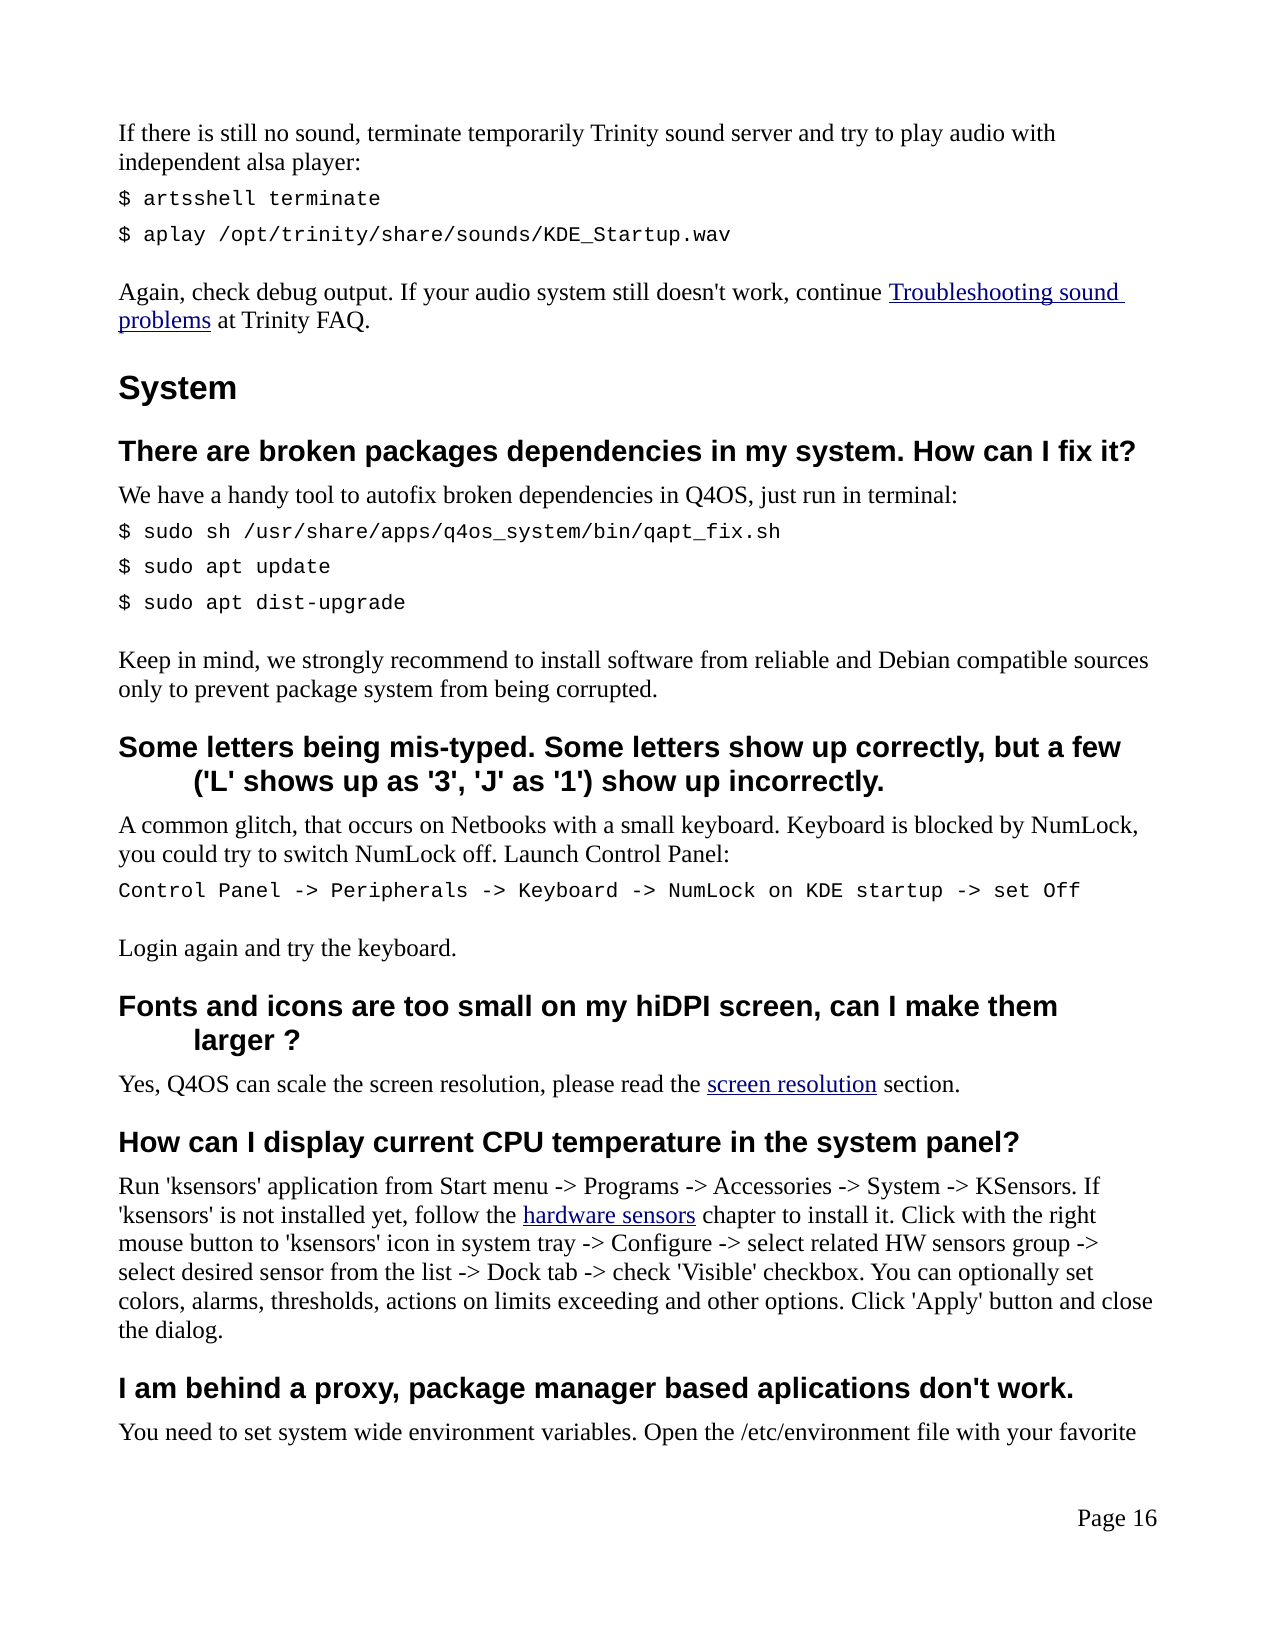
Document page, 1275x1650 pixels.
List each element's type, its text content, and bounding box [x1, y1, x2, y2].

text Keep in mind, we strongly recommend to install software from reliable and Debian compatible sources only to prevent package system from being corrupted. [118, 645, 1157, 703]
text $ sudo sh /usr/share/apps/q4os_system/bin/qapt_fix.sh [118, 521, 1157, 544]
subtitle Some letters being mis-typed. Some letters show up correctly, but a few ('L' shows up as '3', 'J' as '1') show up incorrectly. [118, 730, 1157, 797]
text $ sudo apt dist-upgrade [118, 592, 1157, 616]
text Run 'ksensors' application from Start menu -> Programs -> Accessories -> System -> KSensors. If 'ksensors' is not installed yet, follow the hardware sensors chapter to install it. Click with the right mouse button to 'ksensors' icon in system tray -> Configure -> select related HW sensors group -> select desired sensor from the list -> Dock tab -> check 'Visible' checkbox. You can optionally set colors, alarms, thresholds, actions on limits exceeding and other options. Click 'Apply' button and close the dialog. [118, 1171, 1157, 1343]
text A common glitch, that occurs on Netbooks with a small keyboard. Keyboard is blocked by NumLock, you could try to switch NumLock off. Launch Control Panel: [118, 810, 1157, 867]
subtitle System [118, 368, 1157, 406]
text We have a handy tool to autofix broken dependencies in Q4OS, just run in terminal: [118, 480, 1157, 508]
text Yes, Q4OS can scale the screen resolution, please read the screen resolution section. [118, 1069, 1157, 1098]
text Login again and try the keyboard. [118, 933, 1157, 962]
subtitle There are broken packages dependencies in my system. How can I fix it? [118, 433, 1157, 467]
text Again, check debug output. If your audio system still doesn't work, continue Troubleshooting sound problems at Trinity FAQ. [118, 277, 1157, 334]
text $ sudo apt update [118, 557, 1157, 580]
text You need to set system wide environment variables. Open the /etc/environment file with your favorite [118, 1417, 1157, 1446]
subtitle Fonts and icons are too small on my hiDPI screen, can I make them larger ? [118, 989, 1157, 1056]
text If there is still no sound, terminate temporarily Trinity sound server and try to play audio with independent alsa player: [118, 118, 1157, 176]
subtitle I am behind a proxy, package manager based aplications don't work. [118, 1371, 1157, 1404]
text $ artsshell terminate [118, 188, 1157, 212]
subtitle How can I display current CPU temperature in the system panel? [118, 1125, 1157, 1158]
text Control Panel -> Peripherals -> Keyboard -> NumLock on KDE startup -> set Off [118, 880, 1157, 903]
text $ aplay /opt/trinity/share/sounds/KDE_Startup.wav [118, 224, 1157, 247]
